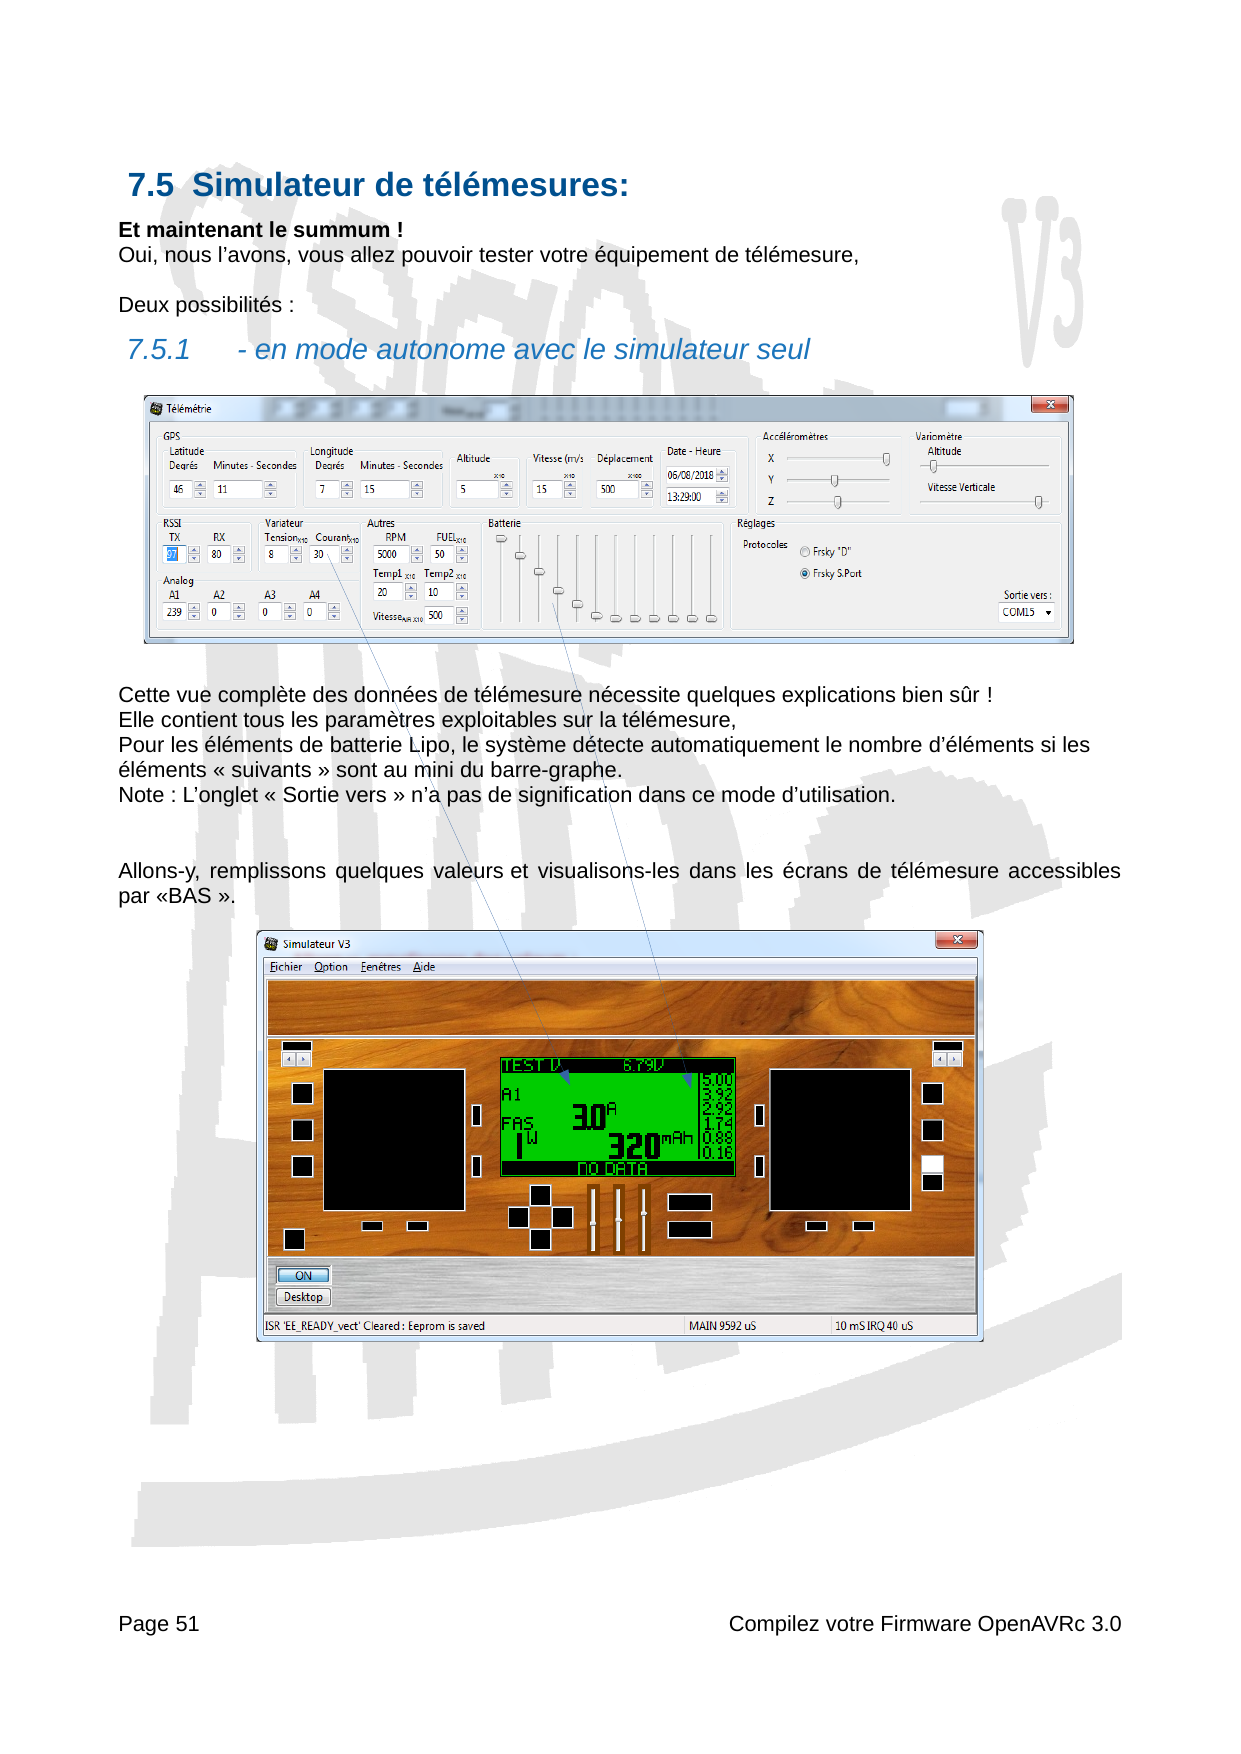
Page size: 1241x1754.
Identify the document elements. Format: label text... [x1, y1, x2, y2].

text Pour les éléments de batterie Lipo, le système détecte automatiquement le nombre d’éléments si les éléments « suivants » sont au mini du barre-graphe. [118, 732, 430, 782]
subtitle - en mode autonome avec le simulateur seul [118, 332, 1122, 365]
text Note : L’onglet « Sortie vers » n’a pas de signification dans ce mode d’utilisation. [432, 782, 610, 808]
text Cette vue complète des données de télémesure nécessite quelques explications bien sûr ! [118, 682, 396, 707]
text Pour les éléments de batterie Lipo, le système détecte automatiquement le nombre d’éléments si les éléments « suivants » sont au mini du barre-graphe. [410, 732, 603, 782]
text Cette vue complète des données de télémesure nécessite quelques explications bien sûr ! [576, 682, 1122, 707]
text Elle contient tous les paramètres exploitables sur la télémesure, [398, 707, 588, 732]
text Elle contient tous les paramètres exploitables sur la télémesure, [118, 707, 407, 732]
picture [143, 395, 1074, 644]
subtitle Simulateur de télémesures: [118, 165, 1122, 204]
text Pour les éléments de batterie Lipo, le système détecte automatiquement le nombre d’éléments si les éléments « suivants » sont au mini du barre-graphe. [590, 732, 1122, 782]
text Et maintenant le summum ! [118, 216, 1122, 242]
text Deux possibilités : [118, 292, 1122, 317]
text Elle contient tous les paramètres exploitables sur la télémesure, [583, 707, 1122, 732]
text Oui, nous l’avons, vous allez pouvoir tester votre équipement de télémesure, [118, 242, 1122, 267]
text Note : L’onglet « Sortie vers » n’a pas de signification dans ce mode d’utilisation. [605, 782, 1122, 808]
text Cette vue complète des données de télémesure nécessite quelques explications bien sûr ! [387, 682, 581, 707]
text Allons-y, remplissons quelques valeurs et visualisons-les dans les écrans de télémesure accessibles par «BAS ». [118, 858, 488, 908]
text Allons-y, remplissons quelques valeurs et visualisons-les dans les écrans de télémesure accessibles par «BAS ». [467, 858, 639, 908]
picture [256, 930, 984, 1342]
text Note : L’onglet « Sortie vers » n’a pas de signification dans ce mode d’utilisation. [118, 782, 442, 808]
text Allons-y, remplissons quelques valeurs et visualisons-les dans les écrans de télémesure accessibles par «BAS ». [626, 858, 1122, 908]
